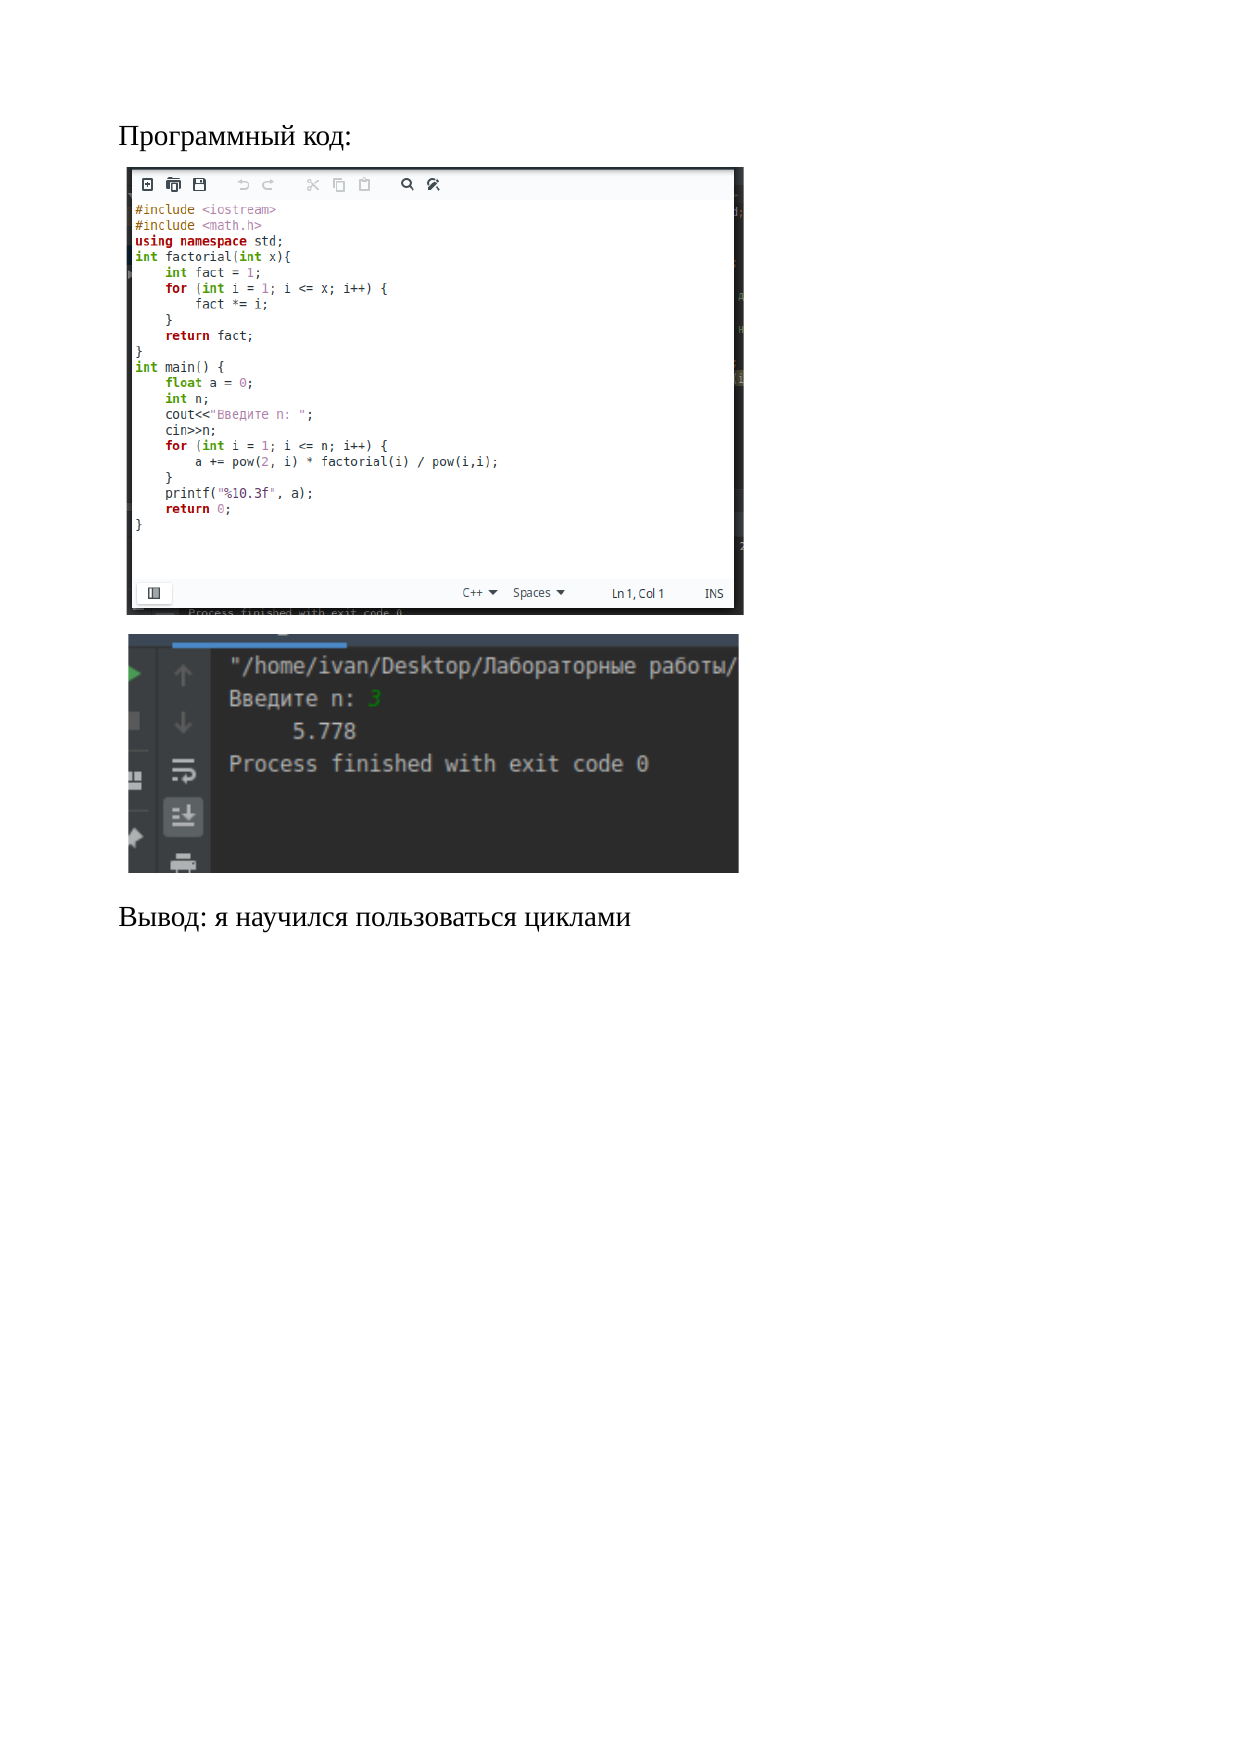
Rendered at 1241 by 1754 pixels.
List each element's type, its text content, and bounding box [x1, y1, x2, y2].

text Вывод: я научился пользоваться циклами [118, 899, 1122, 933]
picture [412, 167, 569, 615]
text Программный код: [118, 118, 1122, 152]
picture [373, 715, 507, 873]
